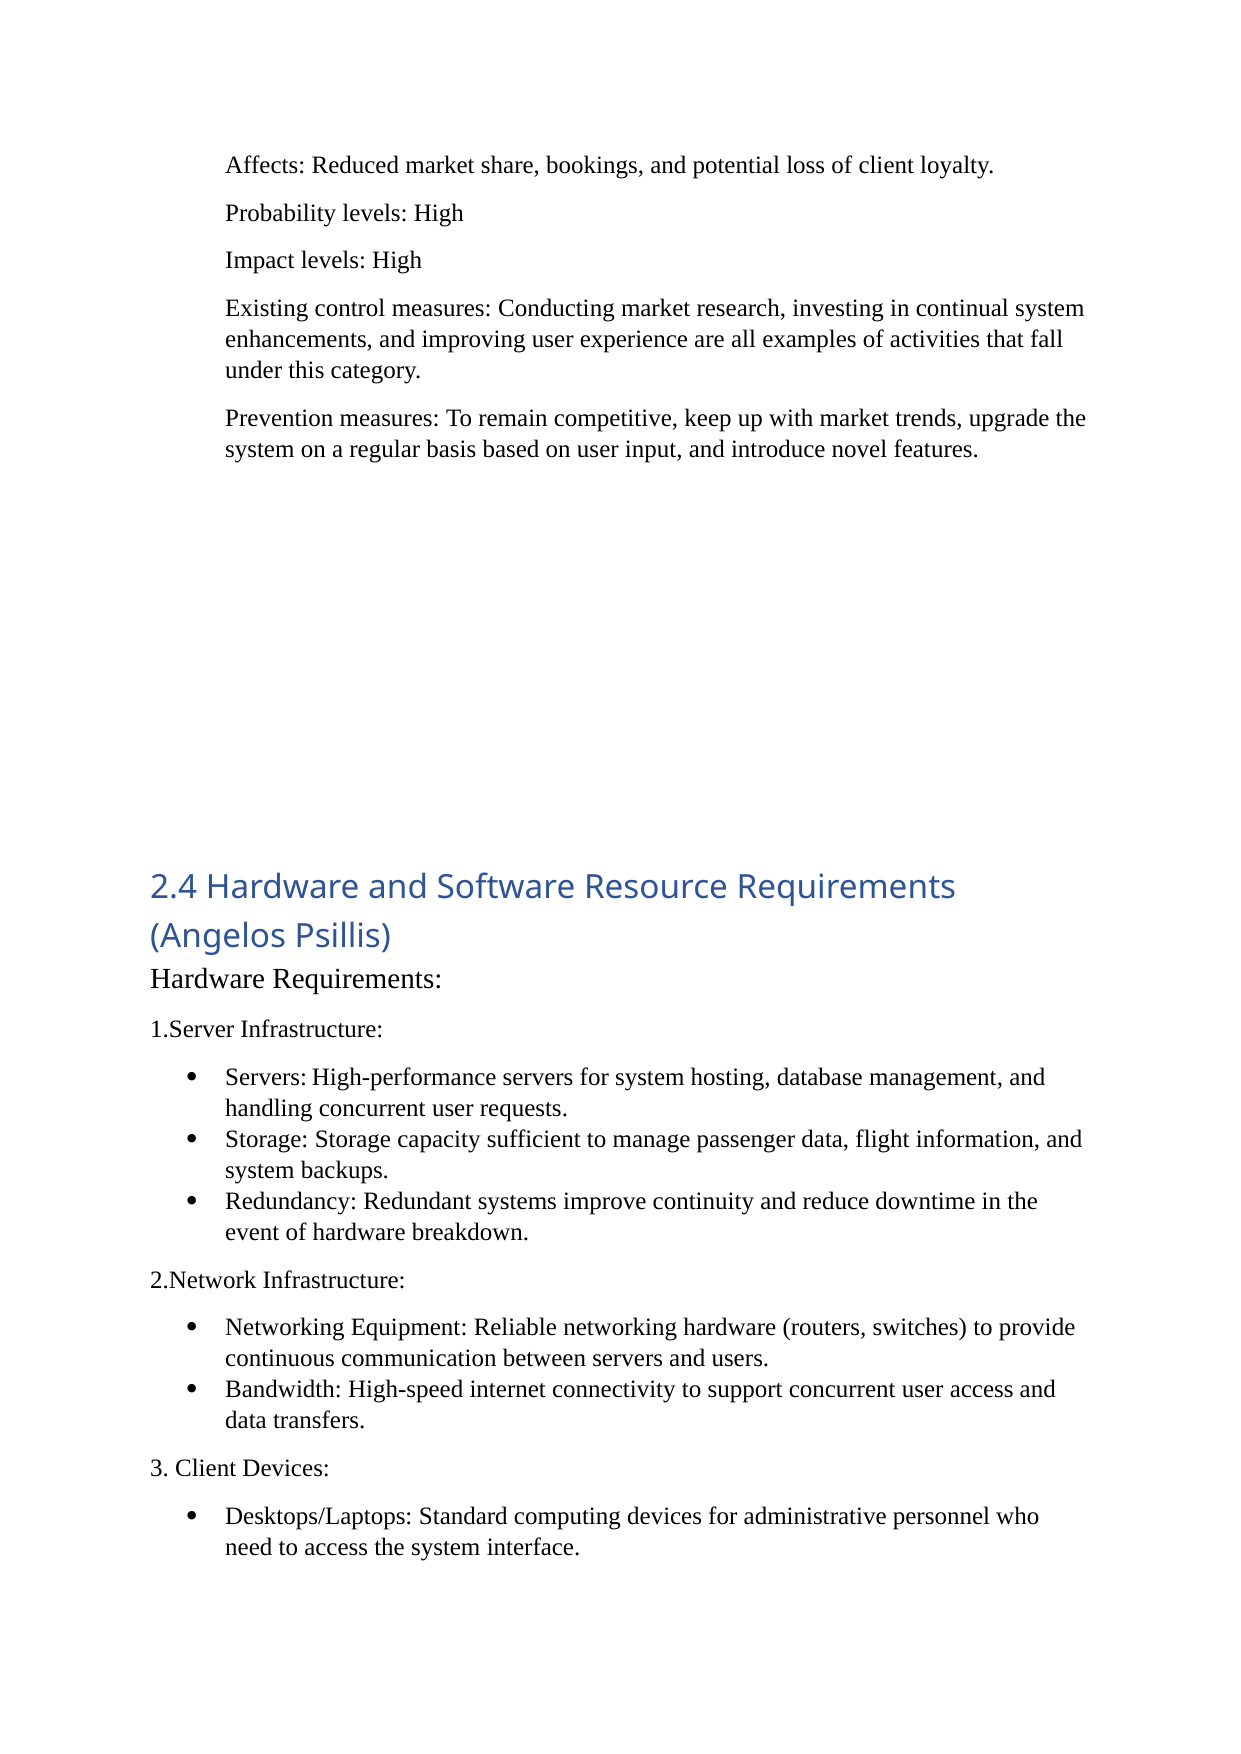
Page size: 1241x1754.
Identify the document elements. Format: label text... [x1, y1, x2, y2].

subtitle 2.4 Hardware and Software Resource Requirements (Angelos Psillis) [150, 863, 1090, 958]
text Prevention measures: To remain competitive, keep up with market trends, upgrade the system on a regular basis based on user input, and introduce novel features. [225, 403, 1090, 463]
list Storage: Storage capacity sufficient to manage passenger data, flight information, and system backups. [187, 1124, 1090, 1184]
text Affects: Reduced market share, bookings, and potential loss of client loyalty. [150, 150, 1090, 179]
text 2.Network Infrastructure: [150, 1265, 1090, 1293]
text Hardware Requirements: [150, 961, 1090, 995]
text Existing control measures: Conducting market research, investing in continual system enhancements, and improving user experience are all examples of activities that fall under this category. [225, 293, 1090, 384]
list Networking Equipment: Reliable networking hardware (routers, switches) to provide continuous communication between servers and users. [187, 1312, 1090, 1372]
list Desktops/Laptops: Standard computing devices for administrative personnel who need to access the system interface. [187, 1501, 1090, 1561]
list Servers: High-performance servers for system hosting, database management, and handling concurrent user requests. [187, 1062, 1090, 1122]
text Probability levels: High [150, 198, 1090, 226]
text 3. Client Devices: [150, 1453, 1090, 1482]
text 1.Server Infrastructure: [150, 1014, 1090, 1043]
list Bandwidth: High-speed internet connectivity to support concurrent user access and data transfers. [187, 1374, 1090, 1434]
list Redundancy: Redundant systems improve continuity and reduce downtime in the event of hardware breakdown. [187, 1186, 1090, 1246]
text Impact levels: High [150, 245, 1090, 274]
